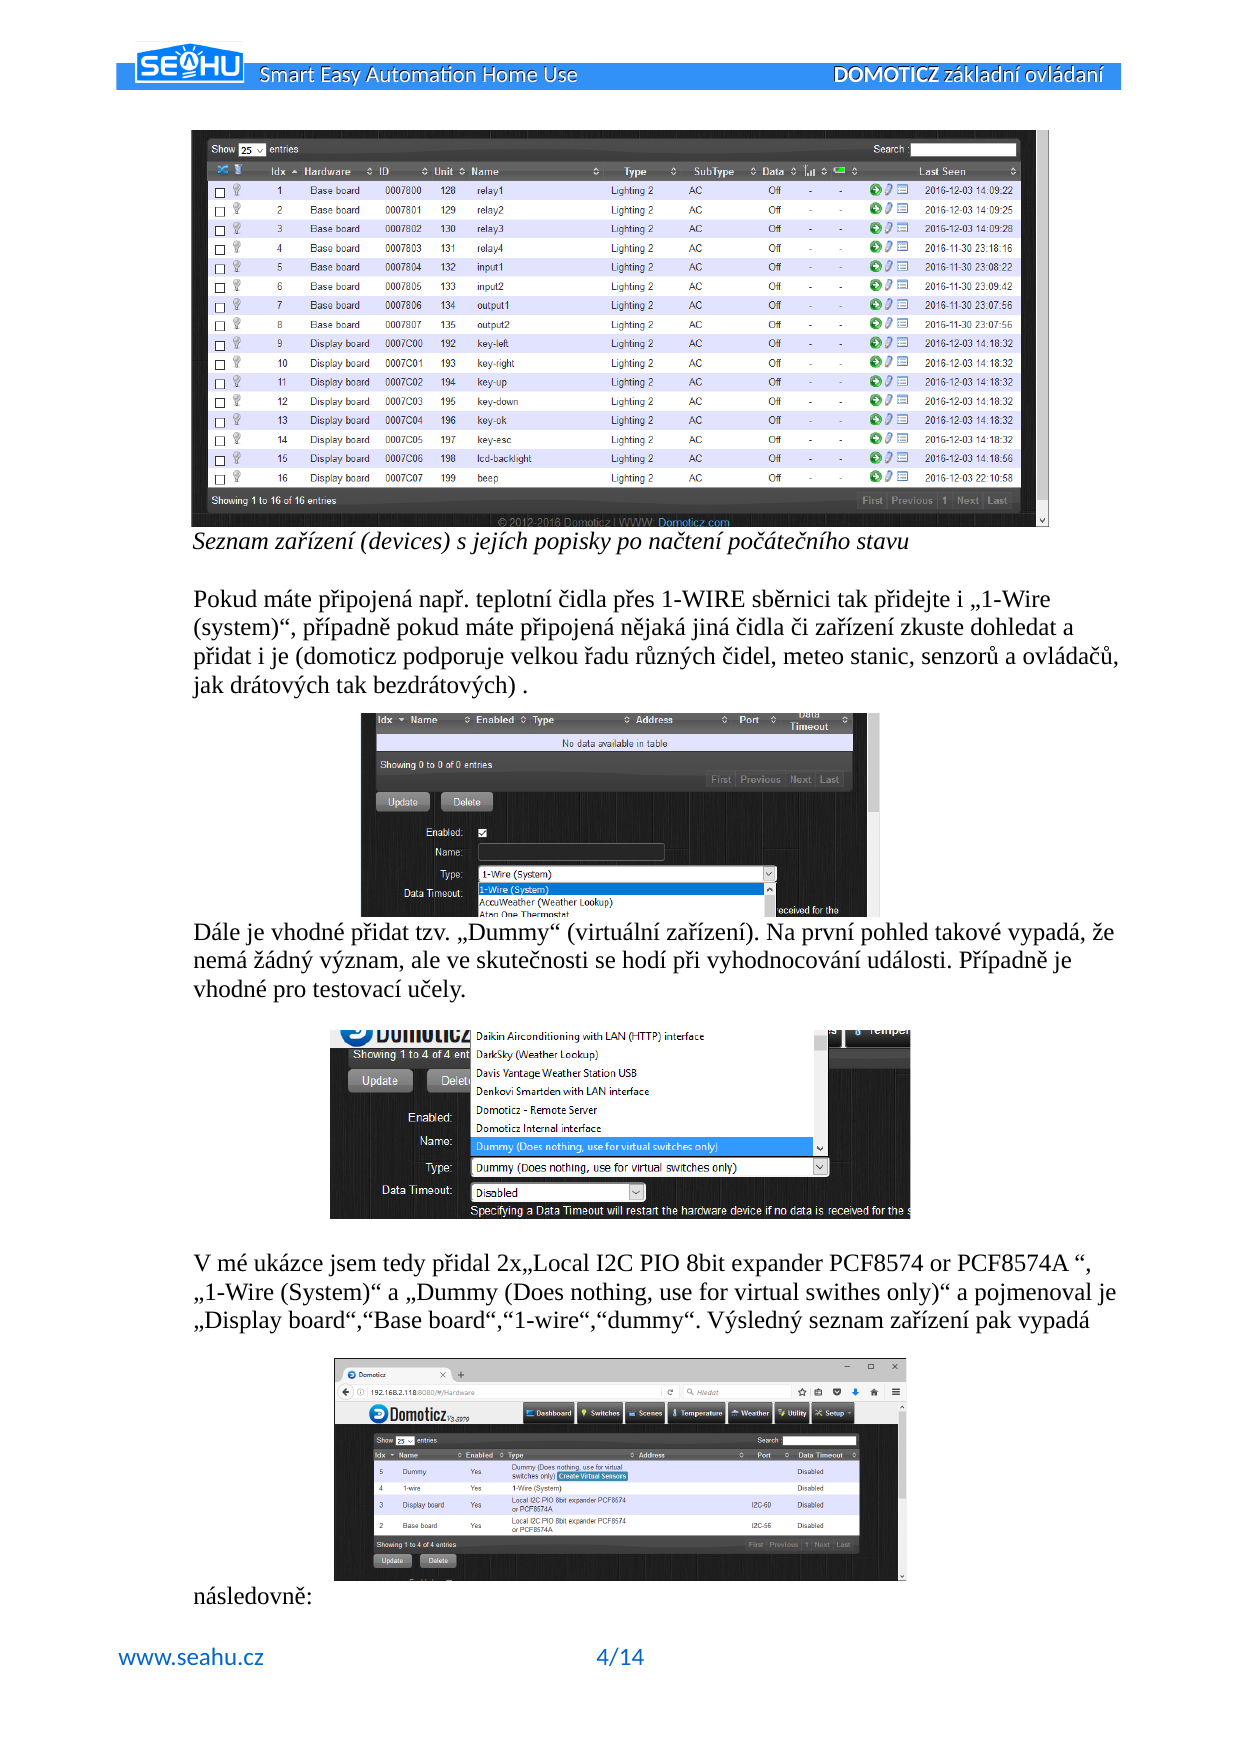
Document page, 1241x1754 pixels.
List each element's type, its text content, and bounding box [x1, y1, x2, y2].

picture [334, 1358, 907, 1581]
picture [191, 130, 1049, 527]
picture [135, 41, 245, 83]
list Seznam zařízení (devices) s jejích popisky po načtení počátečního stavu [192, 527, 1048, 555]
list Pokud máte připojená např. teplotní čidla přes 1-WIRE sběrnici tak přidejte i „1-Wire (system)“, případně pokud máte připojená nějaká jiná čidla či zařízení zkuste dohledat a přidat i je (domoticz podporuje velkou řadu různých čidel, meteo stanic, senzorů a ovládačů, jak drátových tak bezdrátových) . Dále je vhodné přidat tzv. „Dummy“ (virtuální zařízení). Na první pohled takové vypadá, že nemá žádný význam, ale ve skutečnosti se hodí při vyhodnocování události. Případně je vhodné pro testovací učely. V mé ukázce jsem tedy přidal 2x„Local I2C PIO 8bit expander PCF8574 or PCF8574A “, „1-Wire (System)“ a „Dummy (Does nothing, use for virtual swithes only)“ a pojmenoval je „Display board“,“Base board“,“1-wire“,“dummy“. Výsledný seznam zařízení pak vypadá následovně: [156, 118, 1122, 1609]
picture [360, 713, 880, 917]
picture [330, 1030, 911, 1219]
